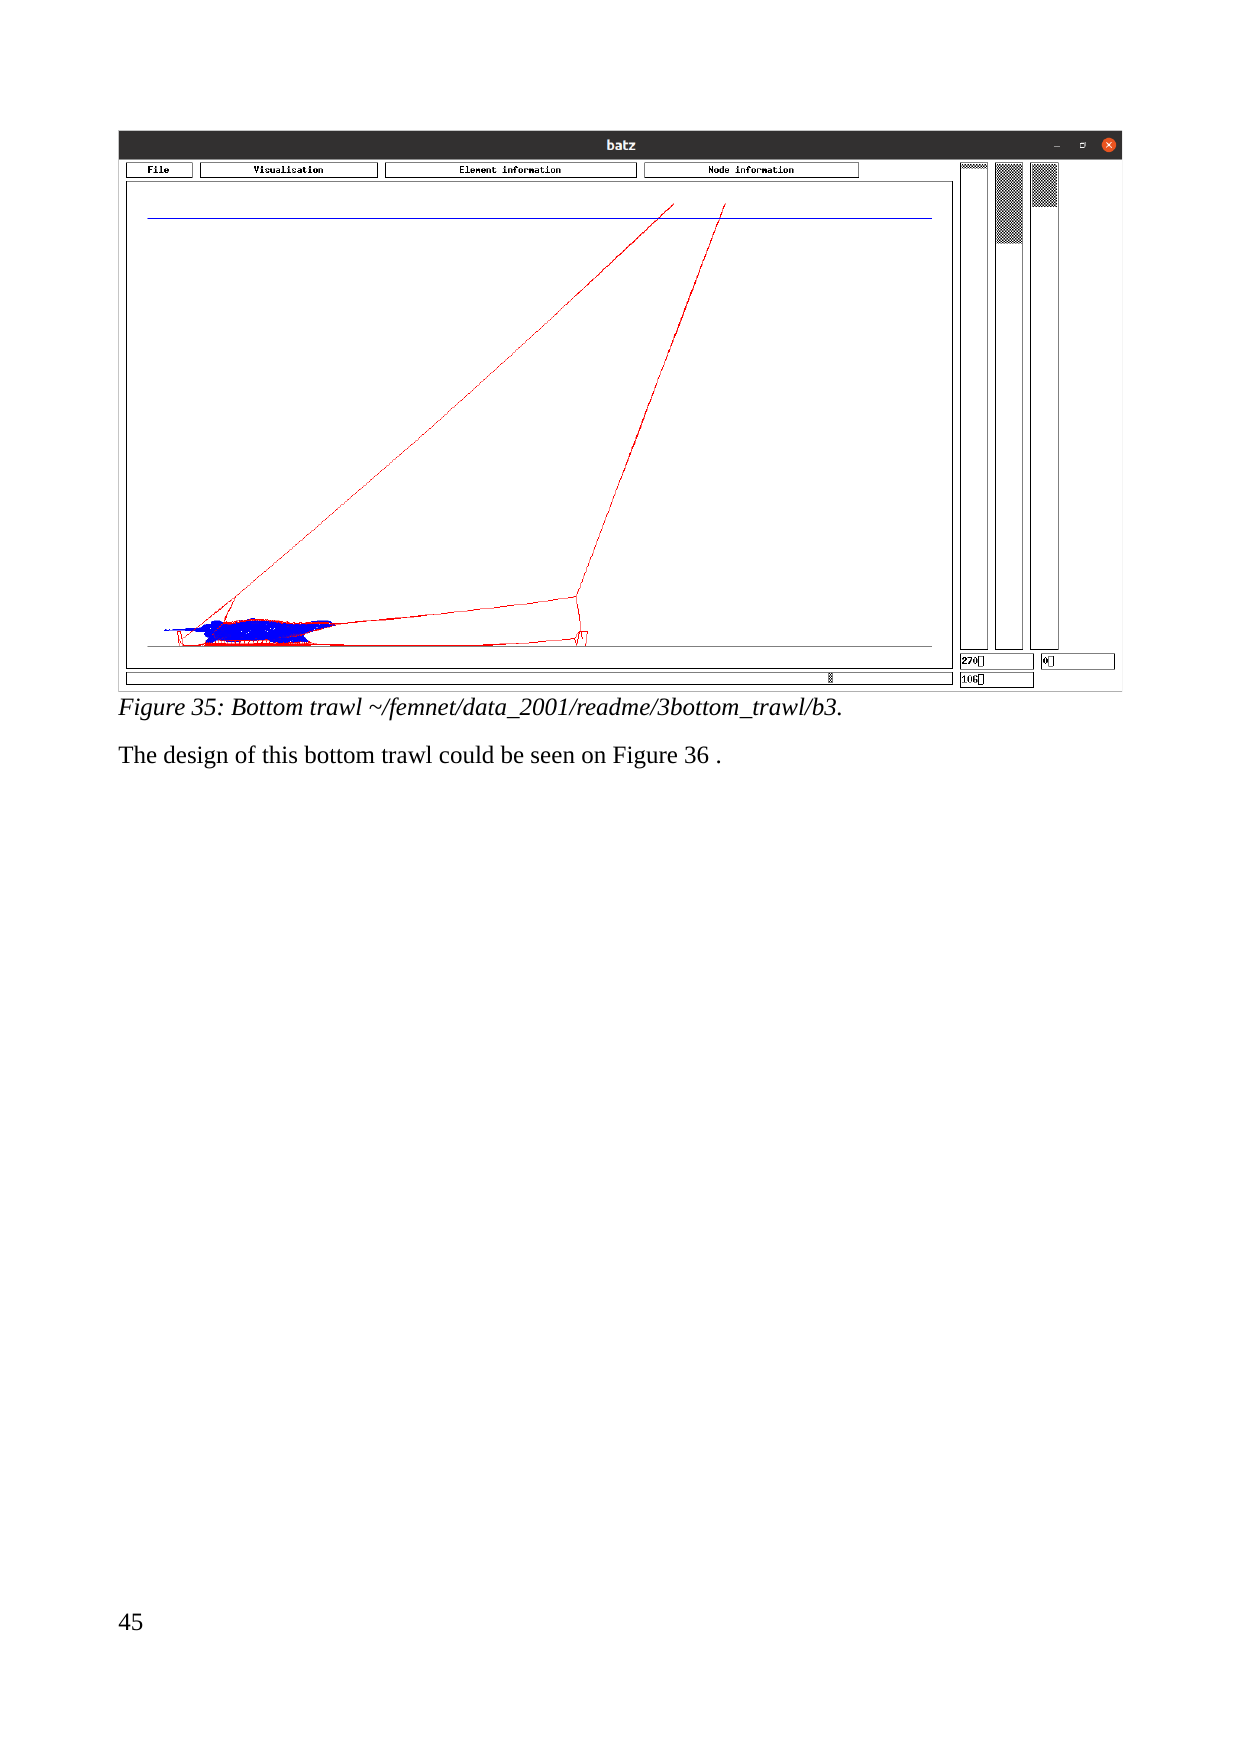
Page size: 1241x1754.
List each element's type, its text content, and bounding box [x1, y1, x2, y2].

picture [118, 130, 1123, 692]
text Figure 35: Bottom trawl ~/femnet/data_2001/readme/3bottom_trawl/b3. [118, 692, 1122, 721]
text The design of this bottom trawl could be seen on Figure 36 . [118, 740, 1122, 768]
